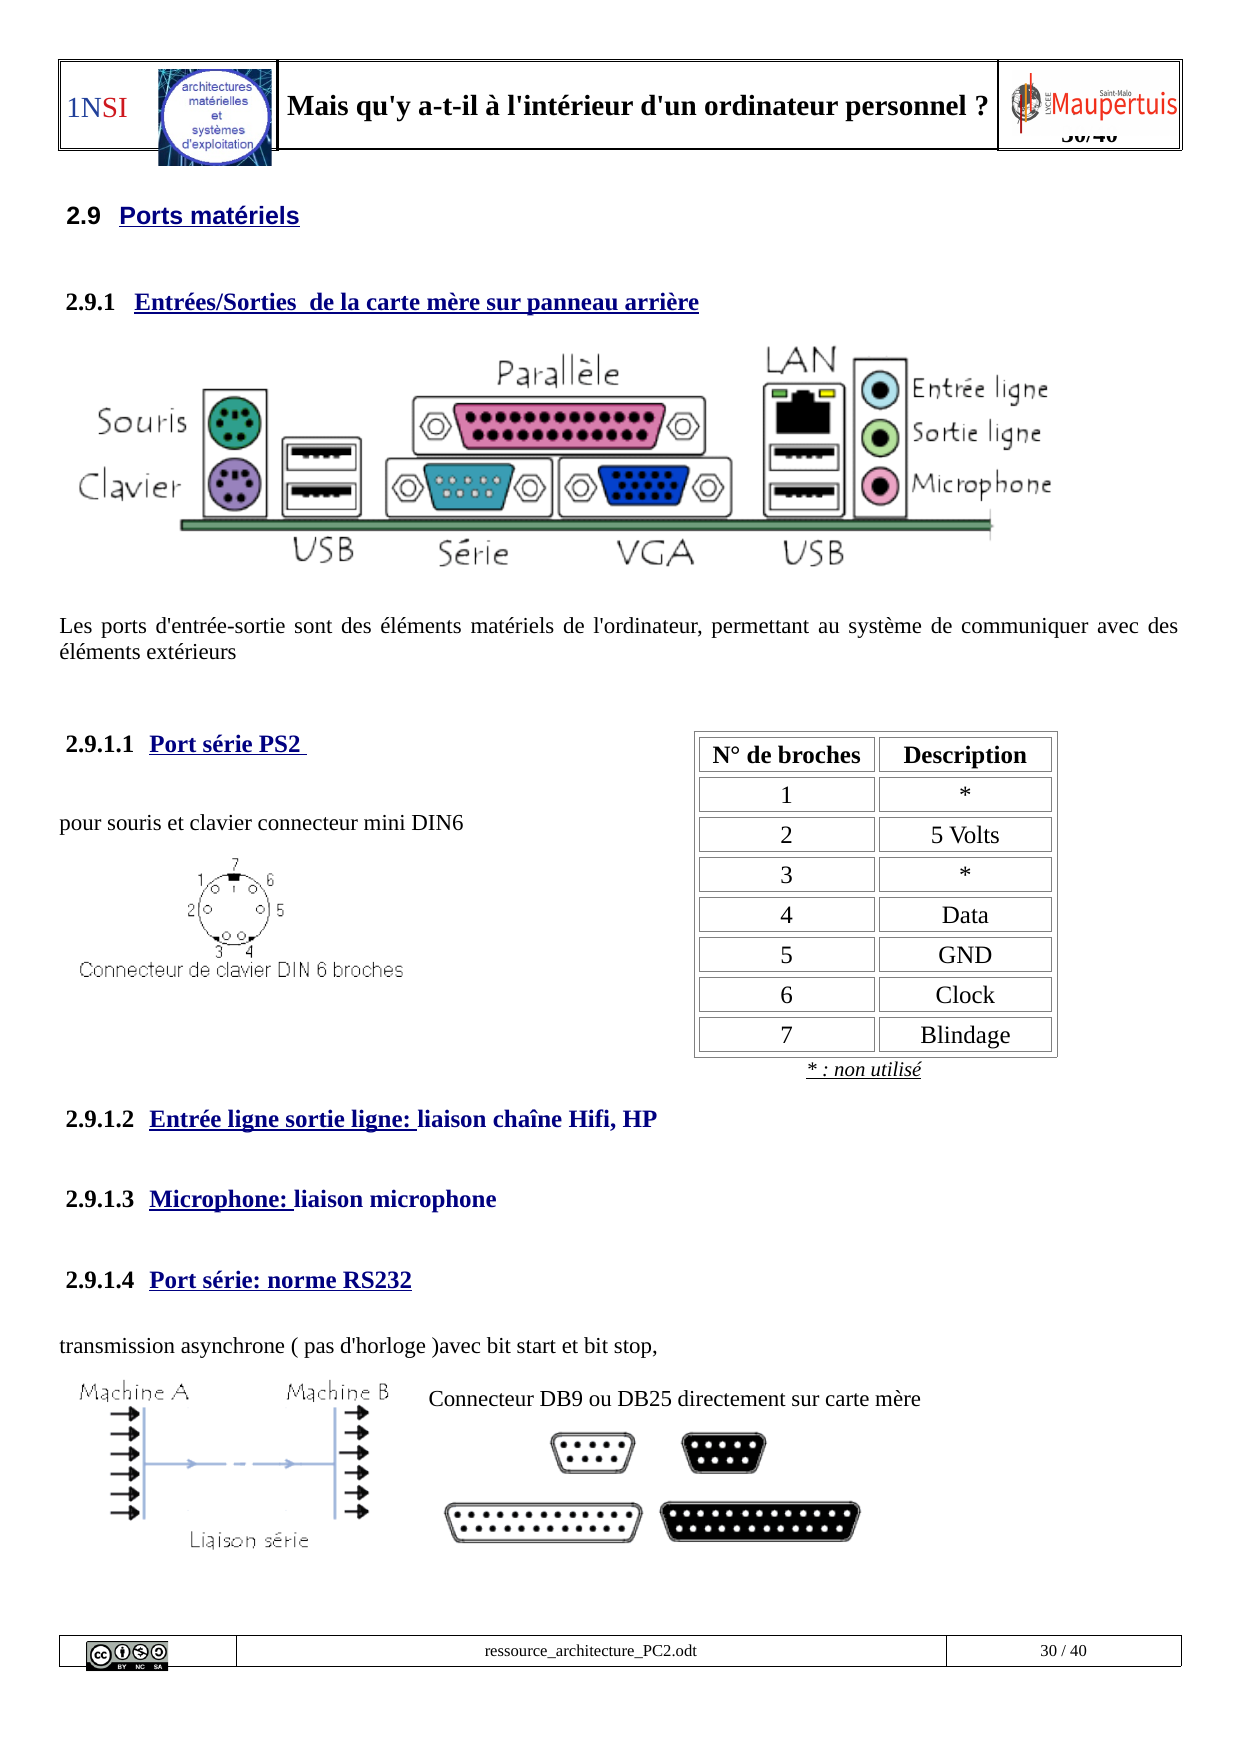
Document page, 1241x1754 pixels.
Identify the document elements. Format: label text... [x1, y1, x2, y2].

subtitle Entrées/Sorties de la carte mère sur panneau arrière [59, 287, 1181, 316]
text pour souris et clavier connecteur mini DIN6 [59, 809, 673, 835]
subtitle Entrée ligne sortie ligne: liaison chaîne Hifi, HP [59, 1104, 1181, 1133]
table_cell 2 [696, 811, 876, 851]
table_cell GND [876, 931, 1054, 971]
table_cell 7 [696, 1011, 876, 1051]
picture [441, 1498, 868, 1546]
table_cell Blindage [876, 1011, 1054, 1051]
picture [72, 1376, 401, 1555]
table_header N° de broches [696, 732, 876, 771]
subtitle Port série PS2 [59, 729, 1181, 1057]
picture [86, 1641, 169, 1672]
text Les ports d'entrée-sortie sont des éléments matériels de l'ordinateur, permettant au système de communiquer avec des éléments extérieurs [59, 612, 1181, 665]
subtitle [673, 1081, 1057, 1126]
picture [55, 329, 1060, 574]
text * : non utilisé [673, 1057, 1057, 1081]
table_header Description [876, 732, 1054, 771]
subtitle Microphone: liaison microphone [59, 1184, 1181, 1213]
picture [547, 1430, 770, 1478]
text Connecteur DB9 ou DB25 directement sur carte mère [401, 1385, 1181, 1411]
table_cell Clock [876, 971, 1054, 1011]
subtitle Port série: norme RS232 [59, 1265, 1181, 1293]
picture [158, 69, 272, 166]
text [1058, 809, 1181, 835]
table_cell * [876, 771, 1054, 811]
text transmission asynchrone ( pas d'horloge )avec bit start et bit stop, [59, 1332, 1181, 1359]
table_cell 1 [696, 771, 876, 811]
table_cell 6 [696, 971, 876, 1011]
picture [1011, 70, 1179, 136]
table_cell Data [876, 891, 1054, 931]
table_cell 5 [696, 931, 876, 971]
subtitle Ports matériels [59, 201, 1181, 230]
table_cell * [876, 851, 1054, 891]
picture [79, 857, 403, 977]
table_cell 3 [696, 851, 876, 891]
table_cell 5 Volts [876, 811, 1054, 851]
table_cell 4 [696, 891, 876, 931]
